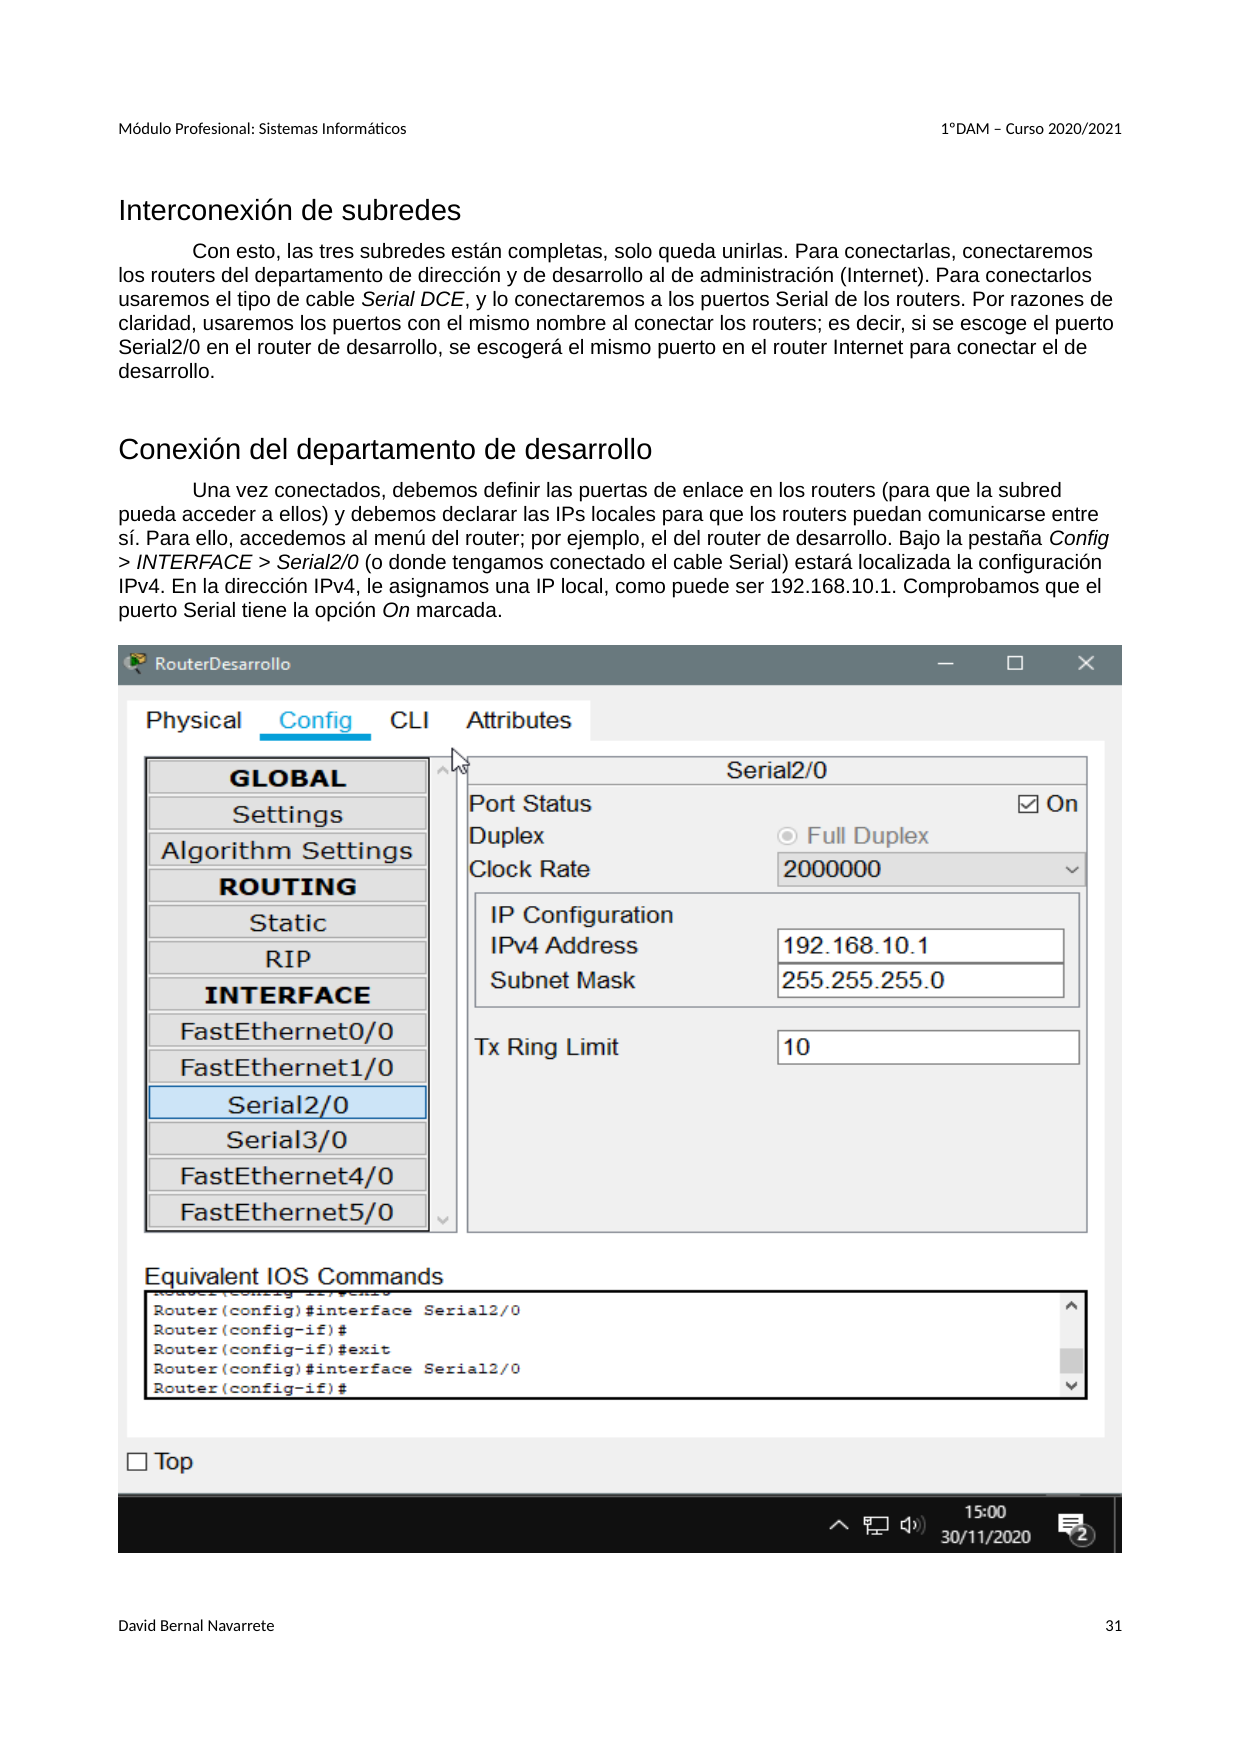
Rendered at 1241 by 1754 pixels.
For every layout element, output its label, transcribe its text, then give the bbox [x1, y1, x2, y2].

subtitle Conexión del departamento de desarrollo [118, 432, 1122, 465]
subtitle Interconexión de subredes [118, 193, 1122, 226]
picture [118, 645, 1122, 1553]
text Una vez conectados, debemos definir las puertas de enlace en los routers (para que la subred pueda acceder a ellos) y debemos declarar las IPs locales para que los routers puedan comunicarse entre sí. Para ello, accedemos al menú del router; por ejemplo, el del router de desarrollo. Bajo la pestaña Config > INTERFACE > Serial2/0 (o donde tengamos conectado el cable Serial) estará localizada la configuración IPv4. En la dirección IPv4, le asignamos una IP local, como puede ser 192.168.10.1. Comprobamos que el puerto Serial tiene la opción On marcada. [118, 478, 1122, 621]
text Con esto, las tres subredes están completas, solo queda unirlas. Para conectarlas, conectaremos los routers del departamento de dirección y de desarrollo al de administración (Internet). Para conectarlos usaremos el tipo de cable Serial DCE, y lo conectaremos a los puertos Serial de los routers. Por razones de claridad, usaremos los puertos con el mismo nombre al conectar los routers; es decir, si se escoge el puerto Serial2/0 en el router de desarrollo, se escogerá el mismo puerto en el router Internet para conectar el de desarrollo. [118, 239, 1122, 383]
